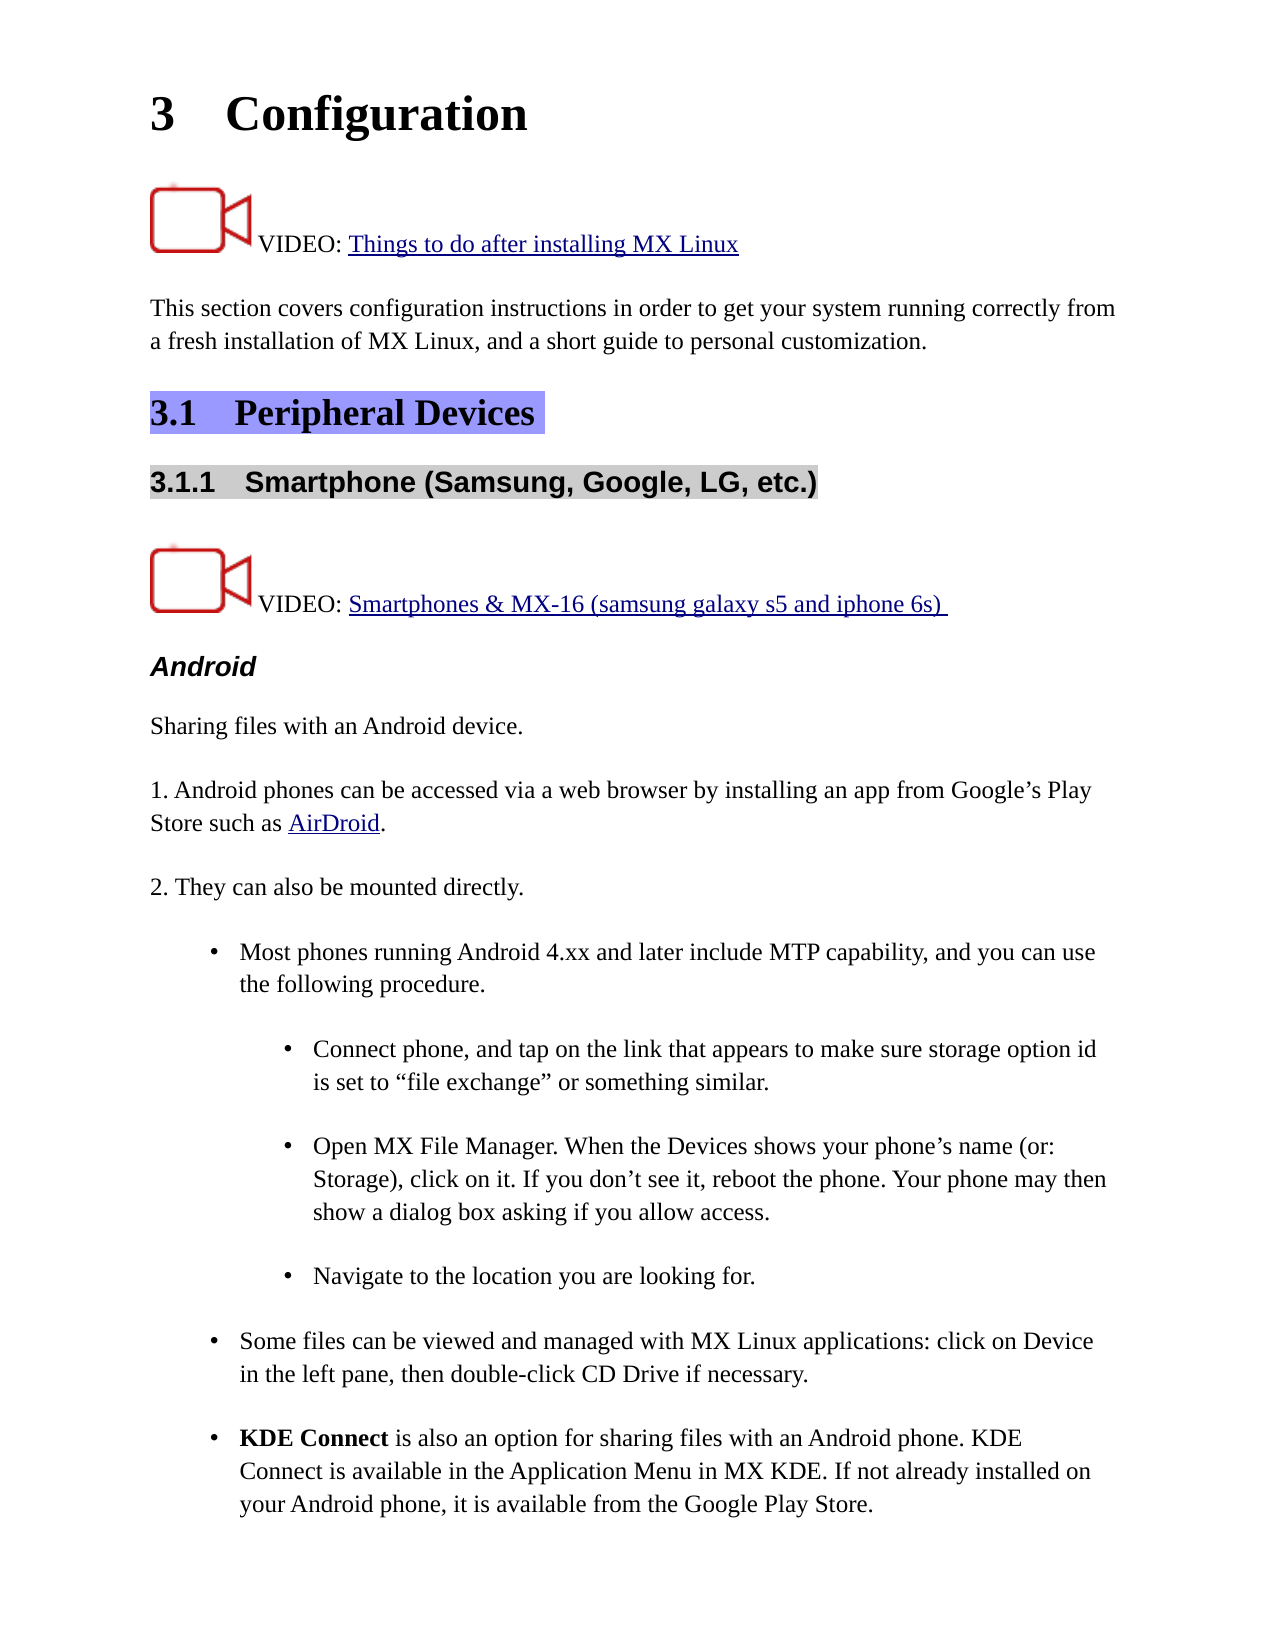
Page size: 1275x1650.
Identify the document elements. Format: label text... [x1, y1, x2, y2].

list Most phones running Android 4.xx and later include MTP capability, and you can use the following procedure. [210, 937, 1109, 998]
text This section covers configuration instructions in order to get your system running correctly from a fresh installation of MX Linux, and a short guide to personal customization. [150, 293, 1125, 355]
subtitle 3.1.1 Smartphone (Samsung, Google, LG, etc.) [818, 465, 1125, 499]
list Some files can be viewed and managed with MX Linux applications: click on Device in the left pane, then double-click CD Drive if necessary. [210, 1326, 1109, 1387]
picture [150, 530, 252, 613]
text 2. They can also be mounted directly. [150, 872, 1125, 901]
list Navigate to the location you are looking for. [283, 1261, 1109, 1290]
text VIDEO: Smartphones & MX-16 (samsung galaxy s5 and iphone 6s) [150, 530, 1125, 618]
list Open MX File Manager. When the Devices shows your phone’s name (or: Storage), click on it. If you don’t see it, reboot the phone. Your phone may then show a dialog box asking if you allow access. [283, 1131, 1109, 1226]
list Connect phone, and tap on the link that appears to make sure storage option id is set to “file exchange” or something similar. [283, 1034, 1109, 1096]
picture [150, 169, 252, 253]
subtitle 3 Configuration [150, 84, 1125, 142]
text Sharing files with an Android device. [150, 711, 1125, 739]
text 1. Android phones can be accessed via a web browser by installing an app from Google’s Play Store such as AirDroid. [150, 775, 1125, 837]
subtitle 3.1 Peripheral Devices [545, 391, 1125, 434]
list KDE Connect is also an option for sharing files with an Android phone. KDE Connect is available in the Application Menu in MX KDE. If not already installed on your Android phone, it is available from the Google Play Store. [210, 1423, 1109, 1518]
text VIDEO: Things to do after installing MX Linux [150, 170, 1125, 258]
subtitle Android [150, 651, 1125, 683]
